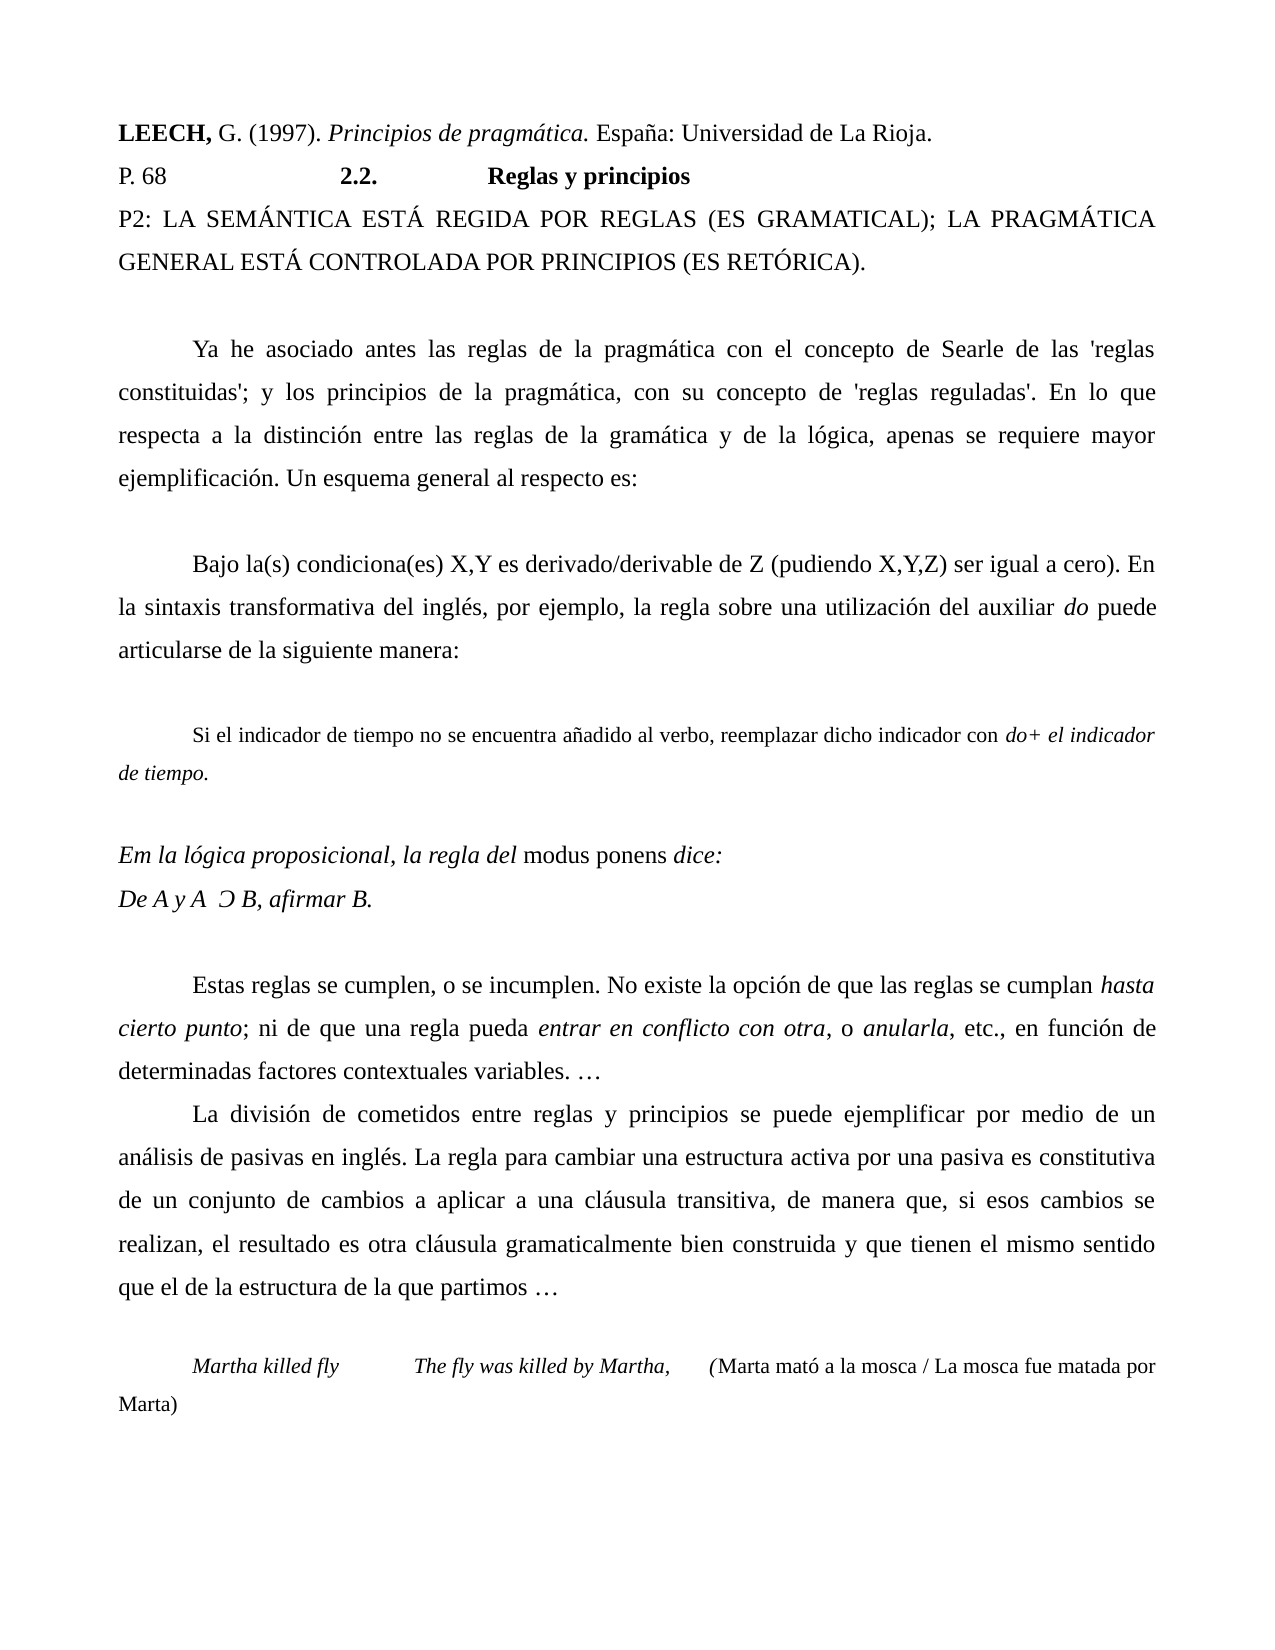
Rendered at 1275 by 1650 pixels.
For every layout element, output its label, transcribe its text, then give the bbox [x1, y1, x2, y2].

text Bajo la(s) condiciona(es) X,Y es derivado/derivable de Z (pudiendo X,Y,Z) ser igual a cero). En la sintaxis transformativa del inglés, por ejemplo, la regla sobre una utilización del auxiliar do puede articularse de la siguiente manera: [118, 549, 1157, 664]
text Estas reglas se cumplen, o se incumplen. No existe la opción de que las reglas se cumplan hasta cierto punto; ni de que una regla pueda entrar en conflicto con otra, o anularla, etc., en función de determinadas factores contextuales variables. … [118, 970, 1157, 1085]
text Ya he asociado antes las reglas de la pragmática con el concepto de Searle de las 'reglas constituidas'; y los principios de la pragmática, con su concepto de 'reglas reguladas'. En lo que respecta a la distinción entre las reglas de la gramática y de la lógica, apenas se requiere mayor ejemplificación. Un esquema general al respecto es: [118, 334, 1157, 492]
text Martha killed fly The fly was killed by Martha, (Marta mató a la mosca / La mosca fue matada por Marta) [118, 1353, 1157, 1416]
text LEECH, G. (1997). Principios de pragmática. España: Universidad de La Rioja. [118, 118, 1157, 147]
text Em la lógica proposicional, la regla del modus ponens dice: [118, 841, 1157, 869]
text De A y A Ɔ B, afirmar B. [118, 884, 1157, 912]
text P. 68 2.2. Reglas y principios [118, 161, 1157, 190]
text Si el indicador de tiempo no se encuentra añadido al verbo, reemplazar dicho indicador con do+ el indicador de tiempo. [118, 722, 1157, 785]
text La división de cometidos entre reglas y principios se puede ejemplificar por medio de un análisis de pasivas en inglés. La regla para cambiar una estructura activa por una pasiva es constitutiva de un conjunto de cambios a aplicar a una cláusula transitiva, de manera que, si esos cambios se realizan, el resultado es otra cláusula gramaticalmente bien construida y que tienen el mismo sentido que el de la estructura de la que partimos … [118, 1099, 1157, 1301]
text P2: LA SEMÁNTICA ESTÁ REGIDA POR REGLAS (ES GRAMATICAL); LA PRAGMÁTICA GENERAL ESTÁ CONTROLADA POR PRINCIPIOS (ES RETÓRICA). [118, 204, 1157, 276]
